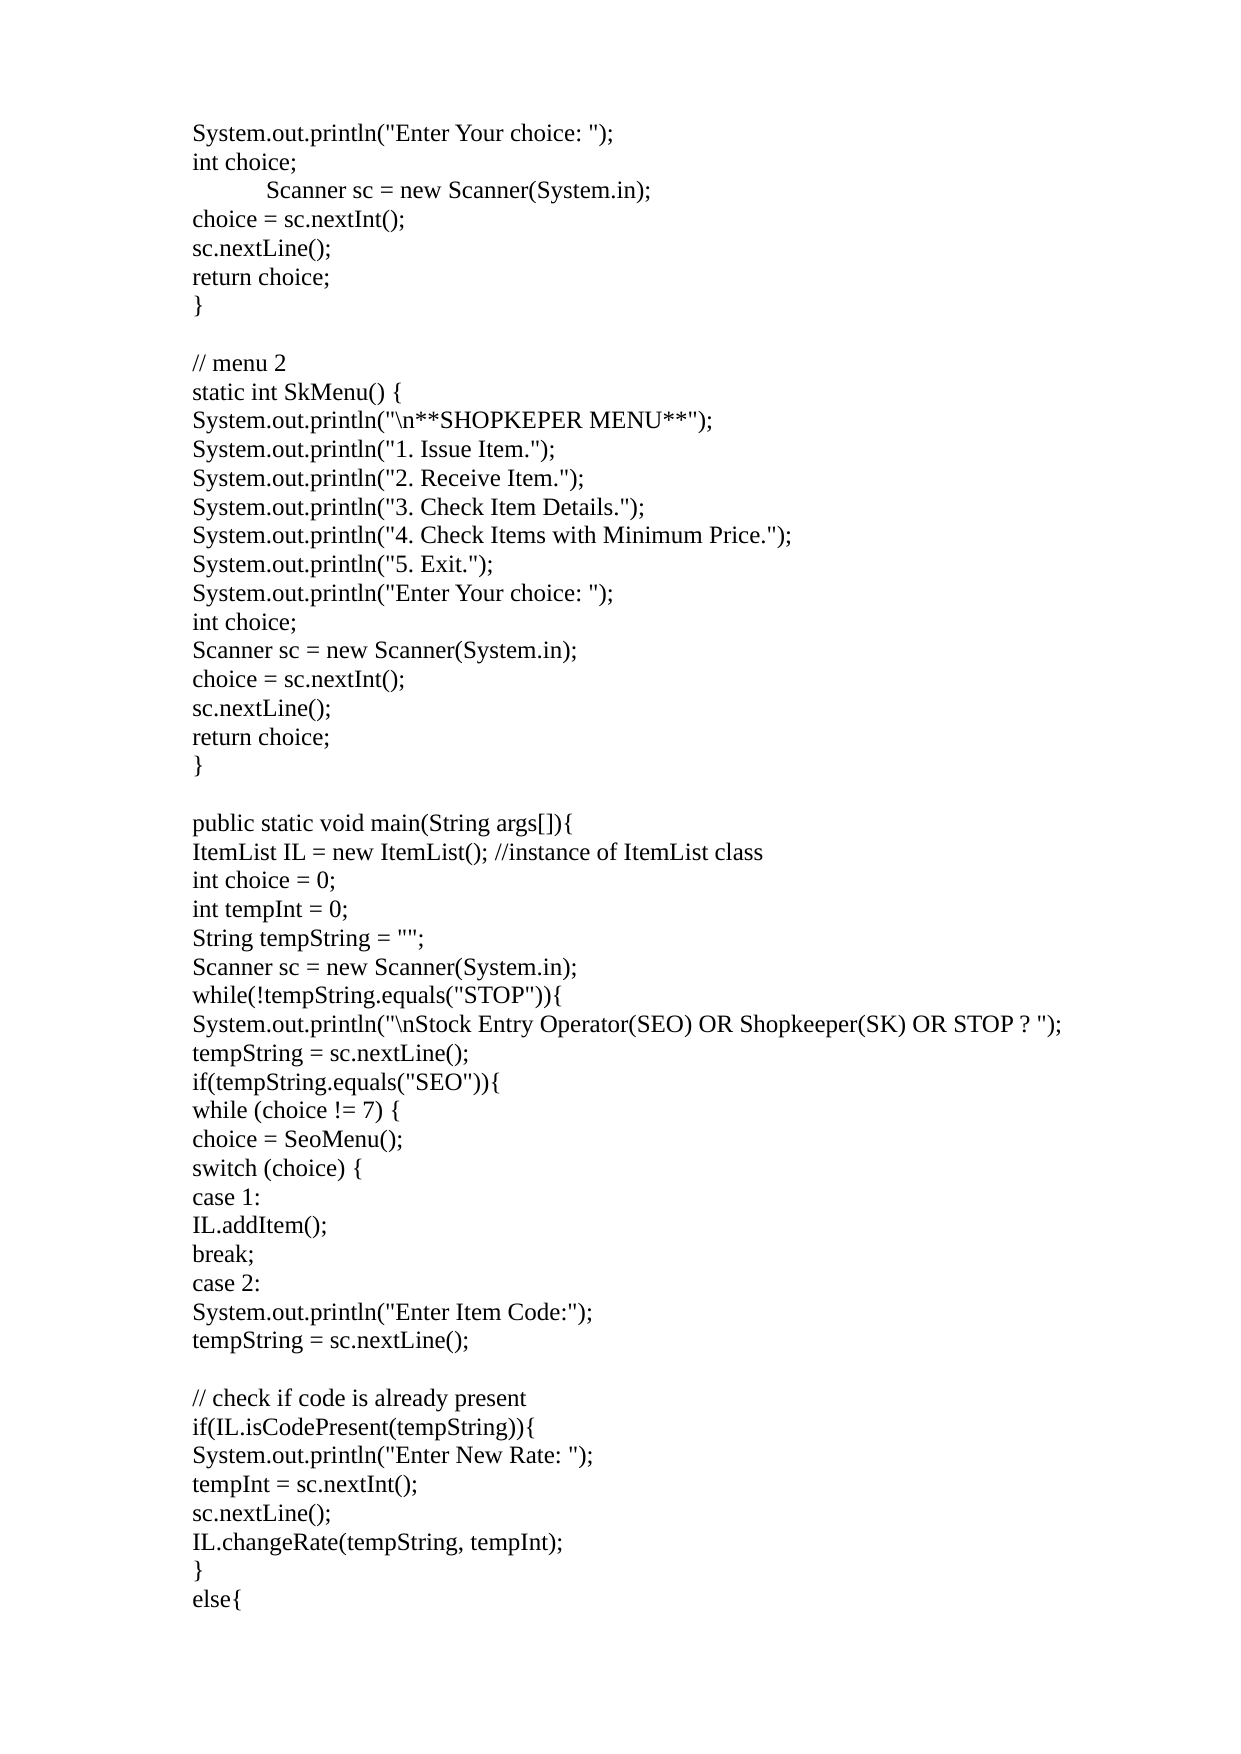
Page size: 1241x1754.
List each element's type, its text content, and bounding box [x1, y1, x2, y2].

text break; [118, 1239, 1122, 1268]
text Scanner sc = new Scanner(System.in); [118, 176, 1122, 204]
text ItemList IL = new ItemList(); //instance of ItemList class [118, 837, 1122, 866]
text switch (choice) { [118, 1153, 1122, 1182]
text int choice; [118, 607, 1122, 636]
text if(tempString.equals("SEO")){ [118, 1067, 1122, 1096]
text Scanner sc = new Scanner(System.in); [118, 952, 1122, 981]
text tempString = sc.nextLine(); [118, 1038, 1122, 1067]
text System.out.println("\nStock Entry Operator(SEO) OR Shopkeeper(SK) OR STOP ? "); [118, 1009, 1122, 1038]
text int choice; [118, 147, 1122, 176]
text case 1: [118, 1182, 1122, 1211]
text choice = sc.nextInt(); [118, 664, 1122, 693]
text IL.changeRate(tempString, tempInt); [118, 1527, 1122, 1556]
text System.out.println("2. Receive Item."); [118, 463, 1122, 492]
text tempInt = sc.nextInt(); [118, 1469, 1122, 1498]
text static int SkMenu() { [118, 377, 1122, 406]
text // check if code is already present [118, 1383, 1122, 1412]
text IL.addItem(); [118, 1211, 1122, 1239]
text sc.nextLine(); [118, 693, 1122, 722]
text choice = SeoMenu(); [118, 1124, 1122, 1153]
text } [118, 751, 1122, 779]
text while(!tempString.equals("STOP")){ [118, 981, 1122, 1009]
text else{ [118, 1584, 1122, 1613]
text System.out.println("\n**SHOPKEPER MENU**"); [118, 406, 1122, 434]
text } [118, 291, 1122, 319]
text // menu 2 [118, 348, 1122, 377]
text sc.nextLine(); [118, 1498, 1122, 1527]
text } [118, 1556, 1122, 1584]
text System.out.println("Enter New Rate: "); [118, 1441, 1122, 1469]
text int choice = 0; [118, 866, 1122, 894]
text sc.nextLine(); [118, 233, 1122, 262]
text Scanner sc = new Scanner(System.in); [118, 636, 1122, 664]
text String tempString = ""; [118, 923, 1122, 952]
text System.out.println("Enter Your choice: "); [118, 118, 1122, 147]
text while (choice != 7) { [118, 1096, 1122, 1124]
text return choice; [118, 722, 1122, 751]
text tempString = sc.nextLine(); [118, 1326, 1122, 1354]
text public static void main(String args[]){ [118, 808, 1122, 837]
text choice = sc.nextInt(); [118, 204, 1122, 233]
text System.out.println("Enter Your choice: "); [118, 578, 1122, 607]
text System.out.println("5. Exit."); [118, 549, 1122, 578]
text System.out.println("3. Check Item Details."); [118, 492, 1122, 521]
text if(IL.isCodePresent(tempString)){ [118, 1412, 1122, 1441]
text System.out.println("4. Check Items with Minimum Price."); [118, 521, 1122, 549]
text System.out.println("Enter Item Code:"); [118, 1297, 1122, 1326]
text int tempInt = 0; [118, 894, 1122, 923]
text case 2: [118, 1268, 1122, 1297]
text return choice; [118, 262, 1122, 291]
text System.out.println("1. Issue Item."); [118, 434, 1122, 463]
